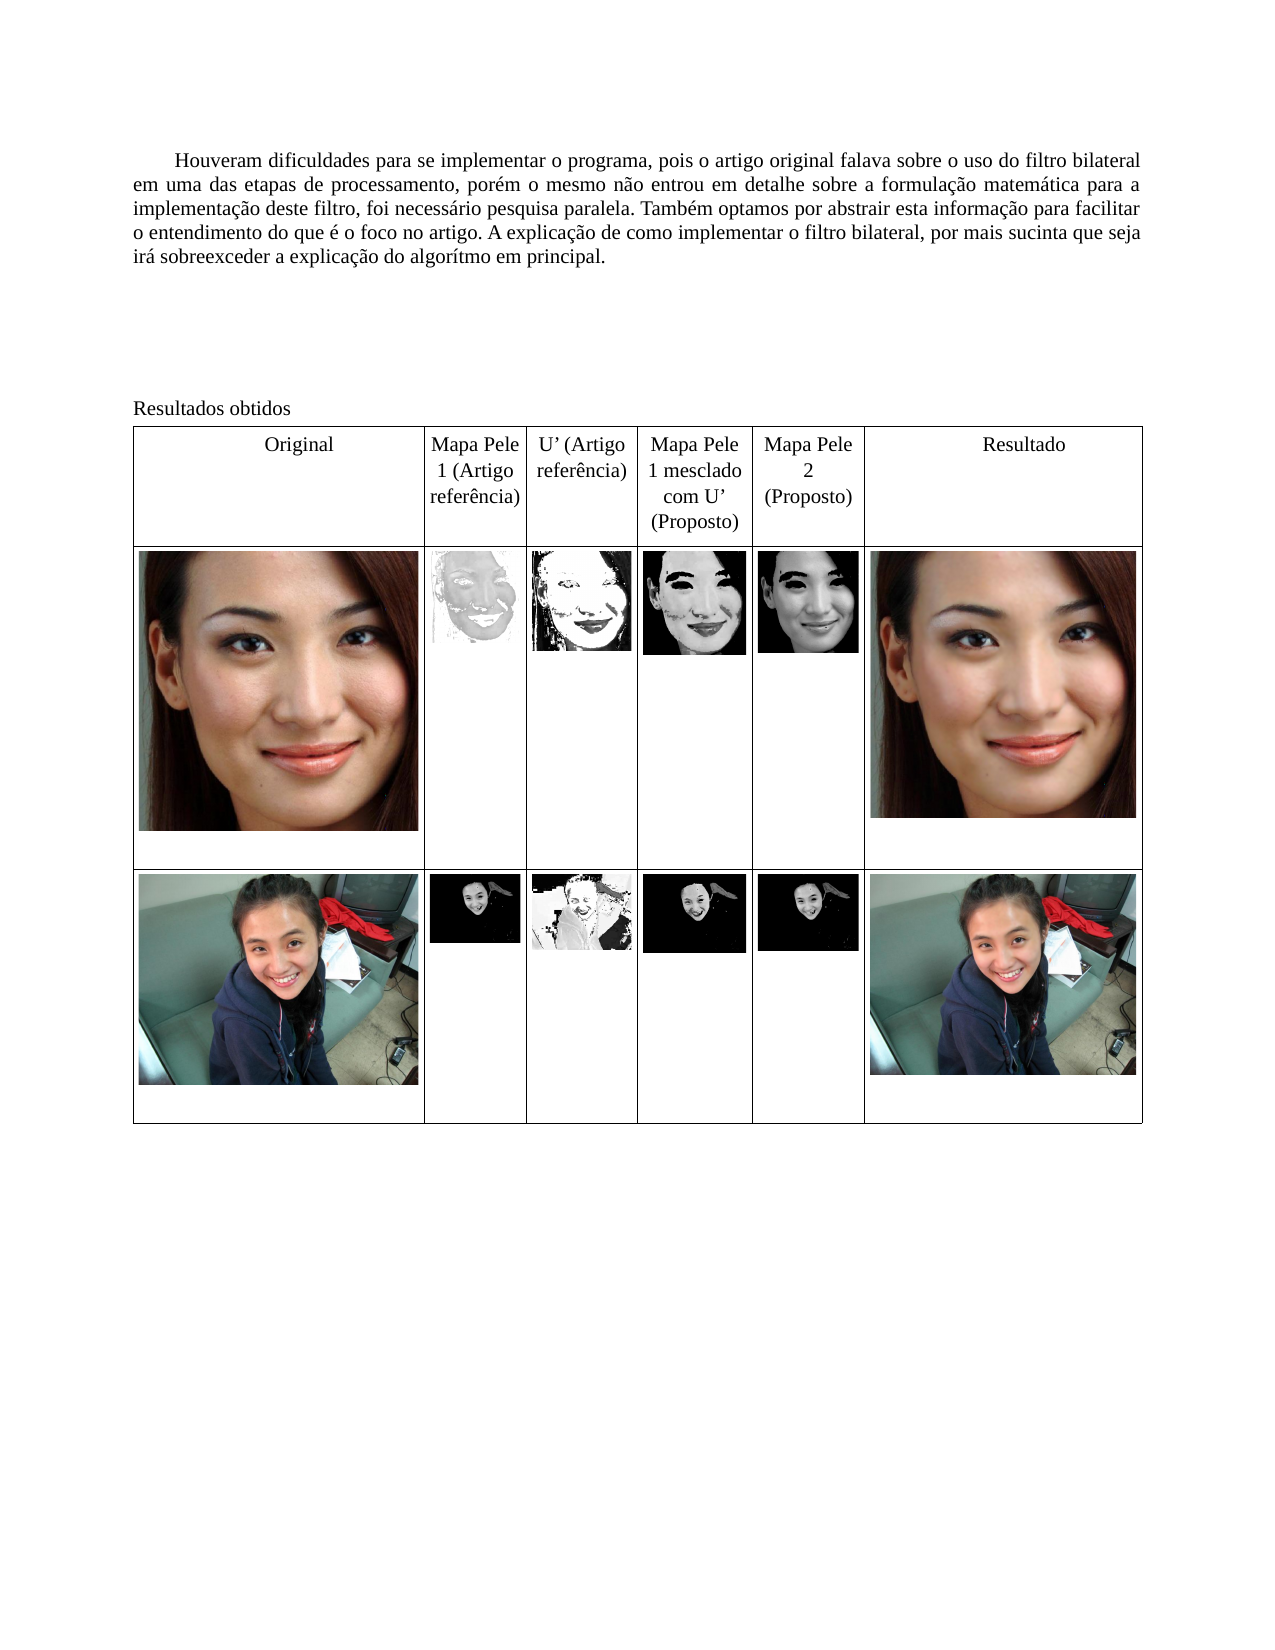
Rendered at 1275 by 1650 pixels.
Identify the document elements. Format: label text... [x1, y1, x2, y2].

picture [138, 874, 419, 1085]
table_cell [865, 870, 1142, 1123]
picture [532, 874, 632, 950]
picture [429, 874, 521, 943]
table_header Mapa Pele 1 mesclado com U’ (Proposto) [638, 427, 752, 546]
table_cell [865, 547, 1142, 869]
table_cell [638, 870, 752, 1123]
table_cell [425, 547, 526, 869]
picture [429, 551, 521, 643]
table_cell [527, 547, 637, 869]
picture [643, 551, 747, 655]
picture [532, 551, 632, 651]
table_header Mapa Pele 2 (Proposto) [753, 427, 864, 546]
table_cell [425, 870, 526, 1123]
table_header Original [134, 427, 424, 546]
table_header Mapa Pele 1 (Artigo referência) [425, 427, 526, 546]
table_cell [527, 870, 637, 1123]
table_cell [753, 870, 864, 1123]
table_cell [134, 547, 424, 869]
picture [138, 551, 419, 831]
picture [870, 551, 1137, 818]
picture [643, 874, 747, 953]
picture [757, 551, 859, 653]
text Resultados obtidos [133, 396, 1142, 419]
table_cell [134, 870, 424, 1123]
table_header U’ (Artigo referência) [527, 427, 637, 546]
text Houveram dificuldades para se implementar o programa, pois o artigo original falava sobre o uso do filtro bilateral em uma das etapas de processamento, porém o mesmo não entrou em detalhe sobre a formulação matemática para a implementação deste filtro, foi necessário pesquisa paralela. Também optamos por abstrair esta informação para facilitar o entendimento do que é o foco no artigo. A explicação de como implementar o filtro bilateral, por mais sucinta que seja irá sobreexceder a explicação do algorítmo em principal. [133, 148, 1142, 268]
picture [264, 0, 317, 25]
table_cell [638, 547, 752, 869]
table_cell [753, 547, 864, 869]
picture [870, 874, 1137, 1075]
table_header Resultado [865, 427, 1142, 546]
picture [757, 874, 859, 951]
